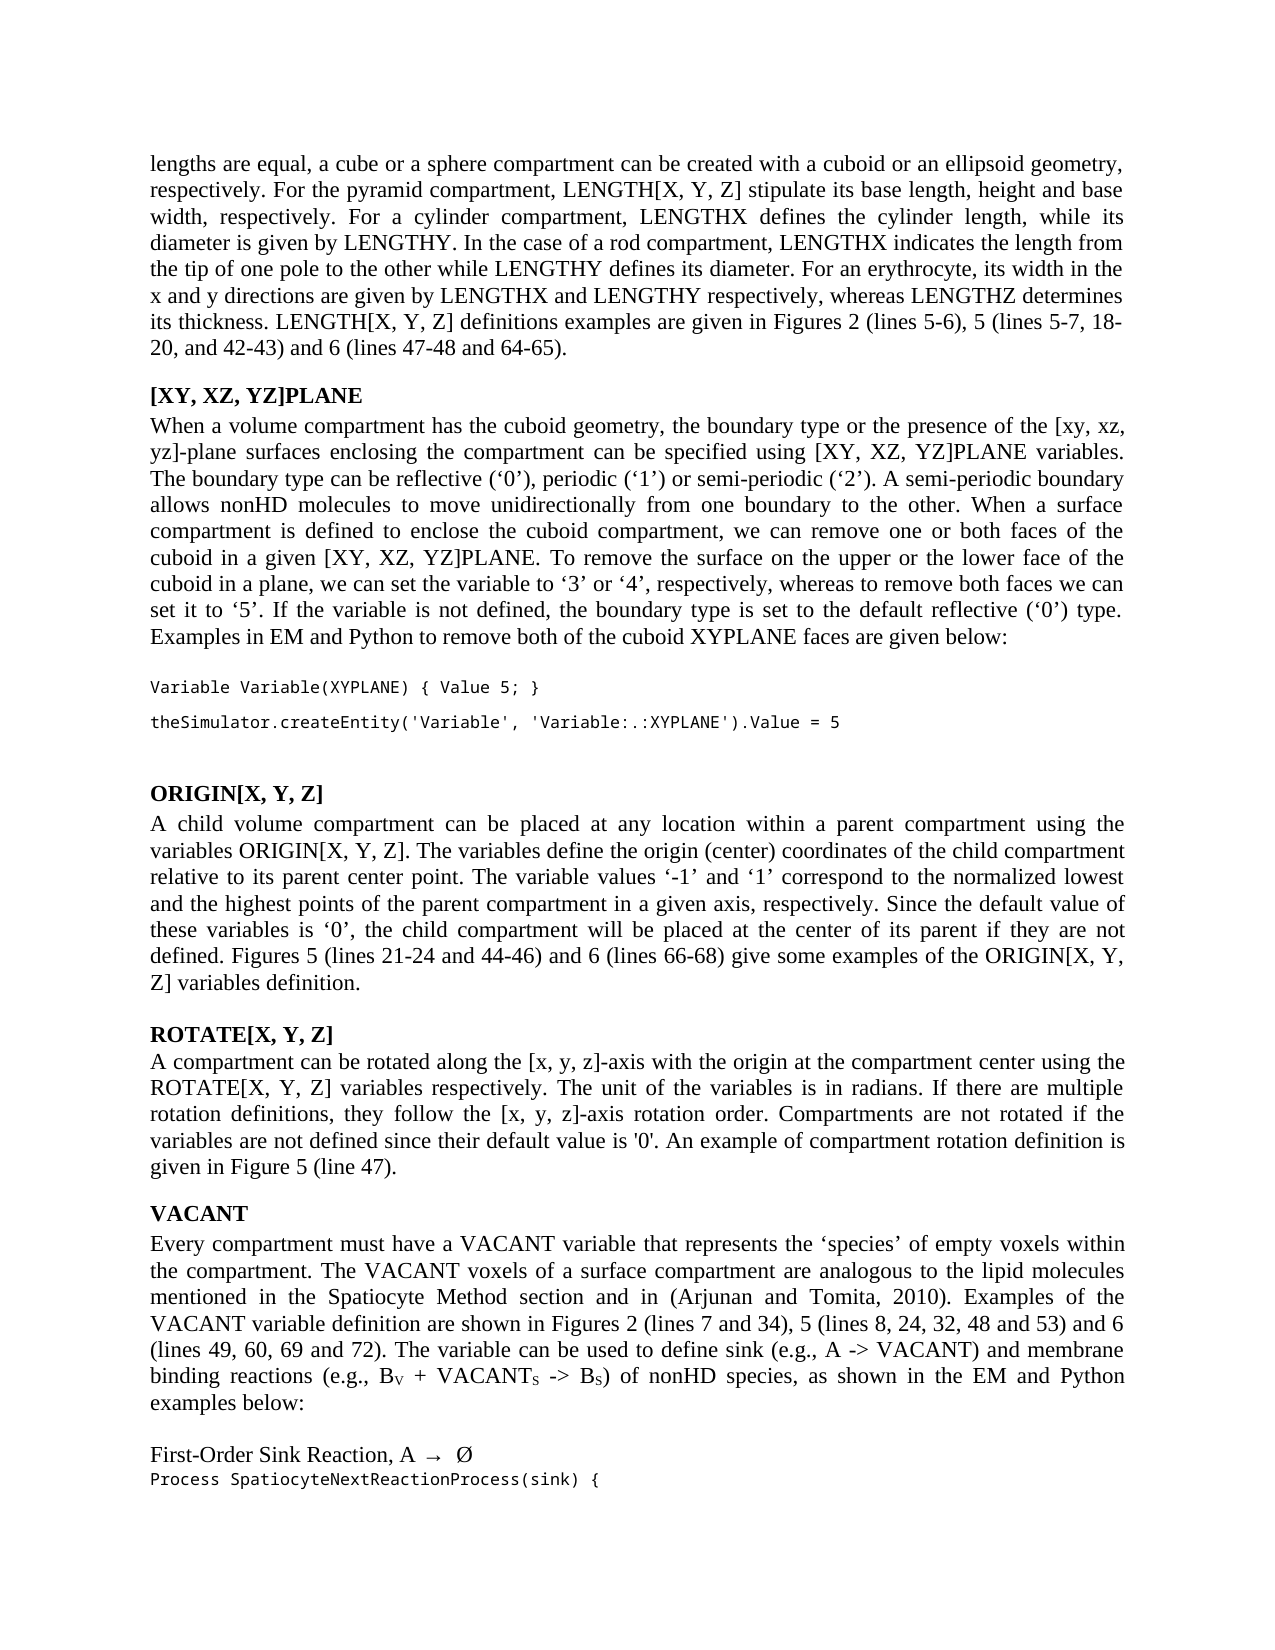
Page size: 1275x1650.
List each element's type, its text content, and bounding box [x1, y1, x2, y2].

text When a volume compartment has the cuboid geometry, the boundary type or the presence of the [xy, xz, yz]-plane surfaces enclosing the compartment can be specified using [XY, XZ, YZ]PLANE variables. The boundary type can be reflective (‘0’), periodic (‘1’) or semi-periodic (‘2’). A semi-periodic boundary allows nonHD molecules to move unidirectionally from one boundary to the other. When a surface compartment is defined to enclose the cuboid compartment, we can remove one or both faces of the cuboid in a given [XY, XZ, YZ]PLANE. To remove the surface on the upper or the lower face of the cuboid in a plane, we can set the variable to ‘3’ or ‘4’, respectively, whereas to remove both faces we can set it to ‘5’. If the variable is not defined, the boundary type is set to the default reflective (‘0’) type. Examples in EM and Python to remove both of the cuboid XYPLANE faces are given below: [150, 412, 1125, 649]
text A compartment can be rotated along the [x, y, z]-axis with the origin at the compartment center using the ROTATE[X, Y, Z] variables respectively. The unit of the variables is in radians. If there are multiple rotation definitions, they follow the [x, y, z]-axis rotation order. Compartments are not rotated if the variables are not defined since their default value is '0'. An example of compartment rotation definition is given in Figure 5 (line 47). [150, 1048, 1125, 1179]
text ROTATE[X, Y, Z] [150, 1021, 1125, 1048]
subtitle [XY, XZ, YZ]PLANE [150, 382, 1125, 408]
text Process SpatiocyteNextReactionProcess(sink) { [150, 1468, 1125, 1490]
text A child volume compartment can be placed at any location within a parent compartment using the variables ORIGIN[X, Y, Z]. The variables define the origin (center) coordinates of the child compartment relative to its parent center point. The variable values ‘-1’ and ‘1’ correspond to the normalized lowest and the highest points of the parent compartment in a given axis, respectively. Since the default value of these variables is ‘0’, the child compartment will be placed at the center of its parent if they are not defined. Figures 5 (lines 21-24 and 44-46) and 6 (lines 66-68) give some examples of the ORIGIN[X, Y, Z] variables definition. [150, 811, 1125, 995]
text lengths are equal, a cube or a sphere compartment can be created with a cuboid or an ellipsoid geometry, respectively. For the pyramid compartment, LENGTH[X, Y, Z] stipulate its base length, height and base width, respectively. For a cylinder compartment, LENGTHX defines the cylinder length, while its diameter is given by LENGTHY. In the case of a rod compartment, LENGTHX indicates the length from the tip of one pole to the other while LENGTHY defines its diameter. For an erythrocyte, its width in the x and y directions are given by LENGTHX and LENGTHY respectively, whereas LENGTHZ determines its thickness. LENGTH[X, Y, Z] definitions examples are given in Figures 2 (lines 5-6), 5 (lines 5-7, 18-20, and 42-43) and 6 (lines 47-48 and 64-65). [150, 150, 1125, 361]
text theSimulator.createEntity('Variable', 'Variable:.:XYPLANE').Value = 5 [150, 710, 1125, 733]
subtitle VACANT [150, 1200, 1125, 1227]
subtitle ORIGIN[X, Y, Z] [150, 780, 1125, 807]
text Variable Variable(XYPLANE) { Value 5; } [150, 675, 1125, 698]
text Every compartment must have a VACANT variable that represents the ‘species’ of empty voxels within the compartment. The VACANT voxels of a surface compartment are analogous to the lipid molecules mentioned in the Spatiocyte Method section and in (Arjunan and Tomita, 2010). Examples of the VACANT variable definition are shown in Figures 2 (lines 7 and 34), 5 (lines 8, 24, 32, 48 and 53) and 6 (lines 49, 60, 69 and 72). The variable can be used to define sink (e.g., A -> VACANT) and membrane binding reactions (e.g., BV + VACANTS -> BS) of nonHD species, as shown in the EM and Python examples below: [150, 1231, 1125, 1415]
text First-Order Sink Reaction, A → Ø [150, 1441, 1125, 1468]
